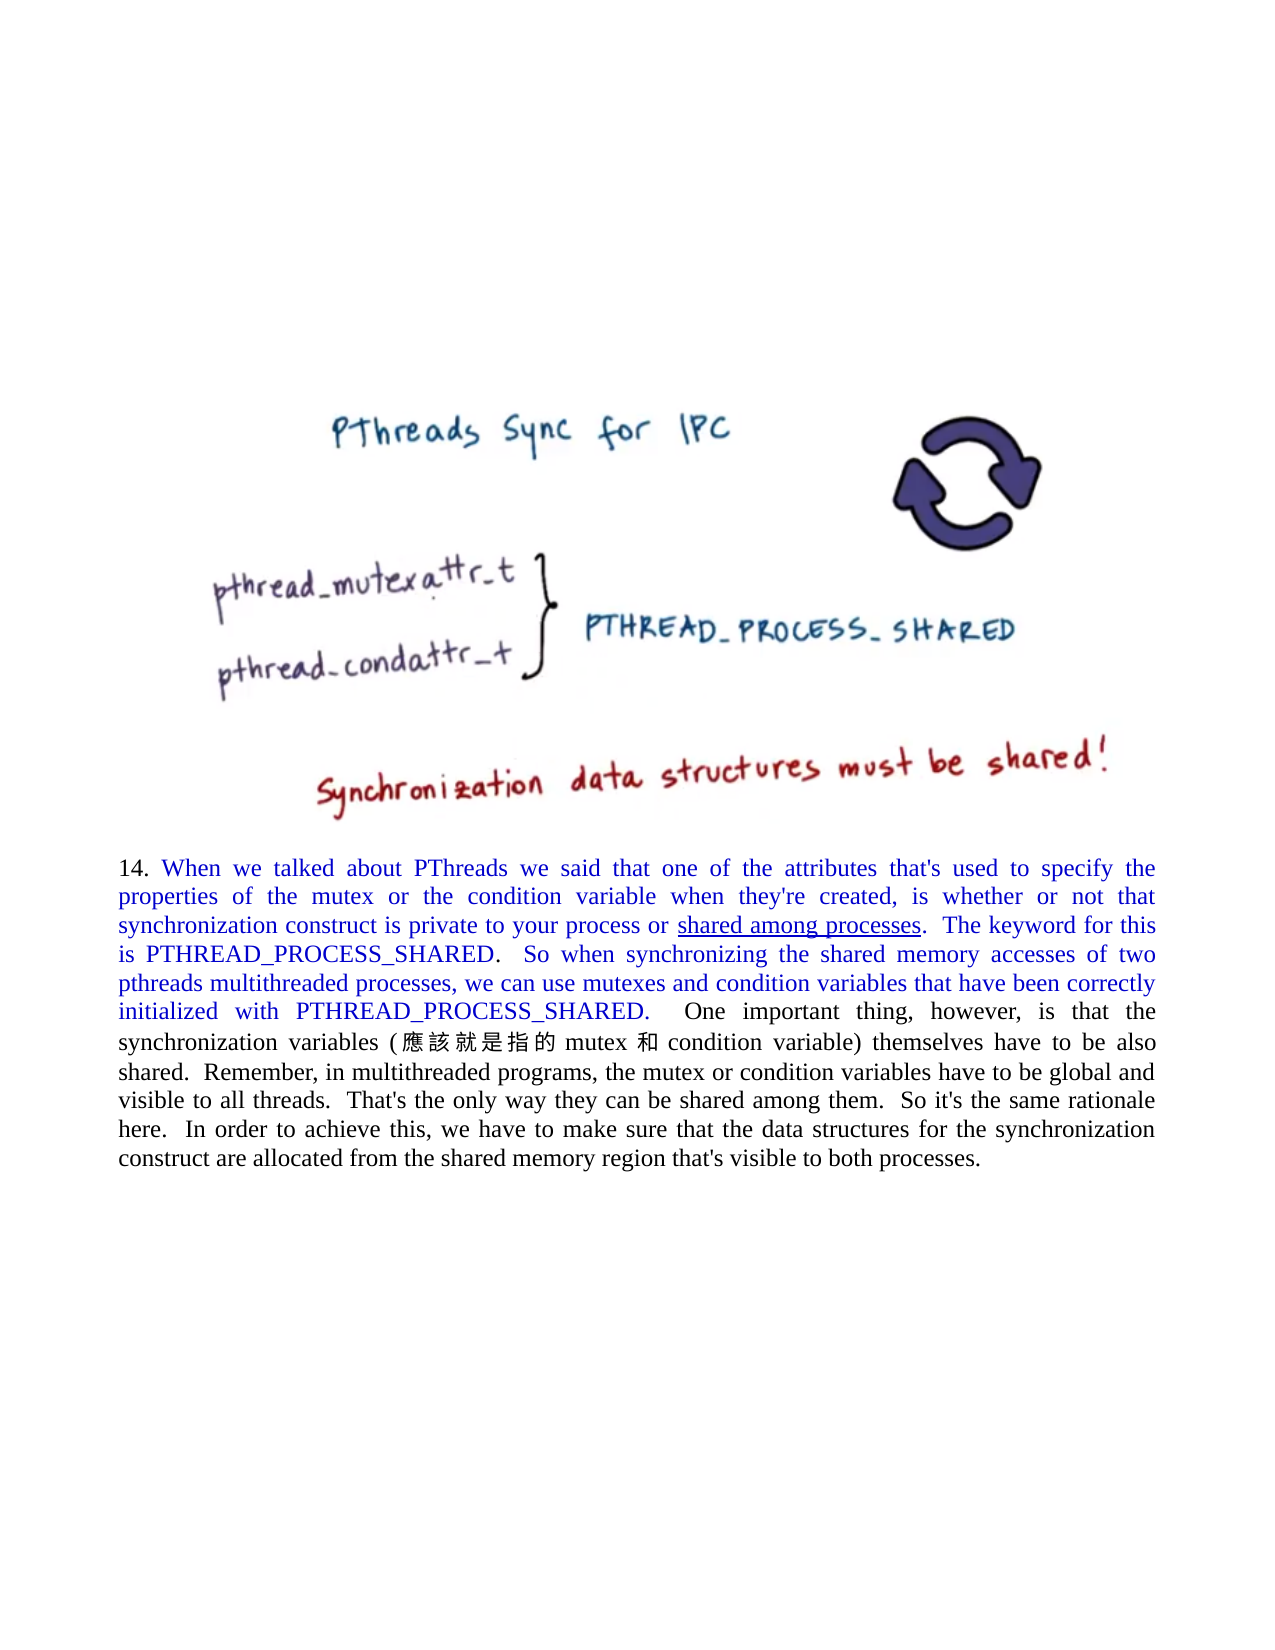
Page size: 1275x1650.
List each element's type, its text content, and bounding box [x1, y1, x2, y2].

text 14. When we talked about PThreads we said that one of the attributes that's used to specify the properties of the mutex or the condition variable when they're created, is whether or not that synchronization construct is private to your process or shared among processes. The keyword for this is PTHREAD_PROCESS_SHARED. So when synchronizing the shared memory accesses of two pthreads multithreaded processes, we can use mutexes and condition variables that have been correctly initialized with PTHREAD_PROCESS_SHARED. One important thing, however, is that the synchronization variables (應該就是指的mutex和condition variable) themselves have to be also shared. Remember, in multithreaded programs, the mutex or condition variables have to be global and visible to all threads. That's the only way they can be shared among them. So it's the same rationale here. In order to achieve this, we have to make sure that the data structures for the synchronization construct are allocated from the shared memory region that's visible to both processes. [118, 853, 1157, 1172]
picture [118, 405, 1157, 824]
